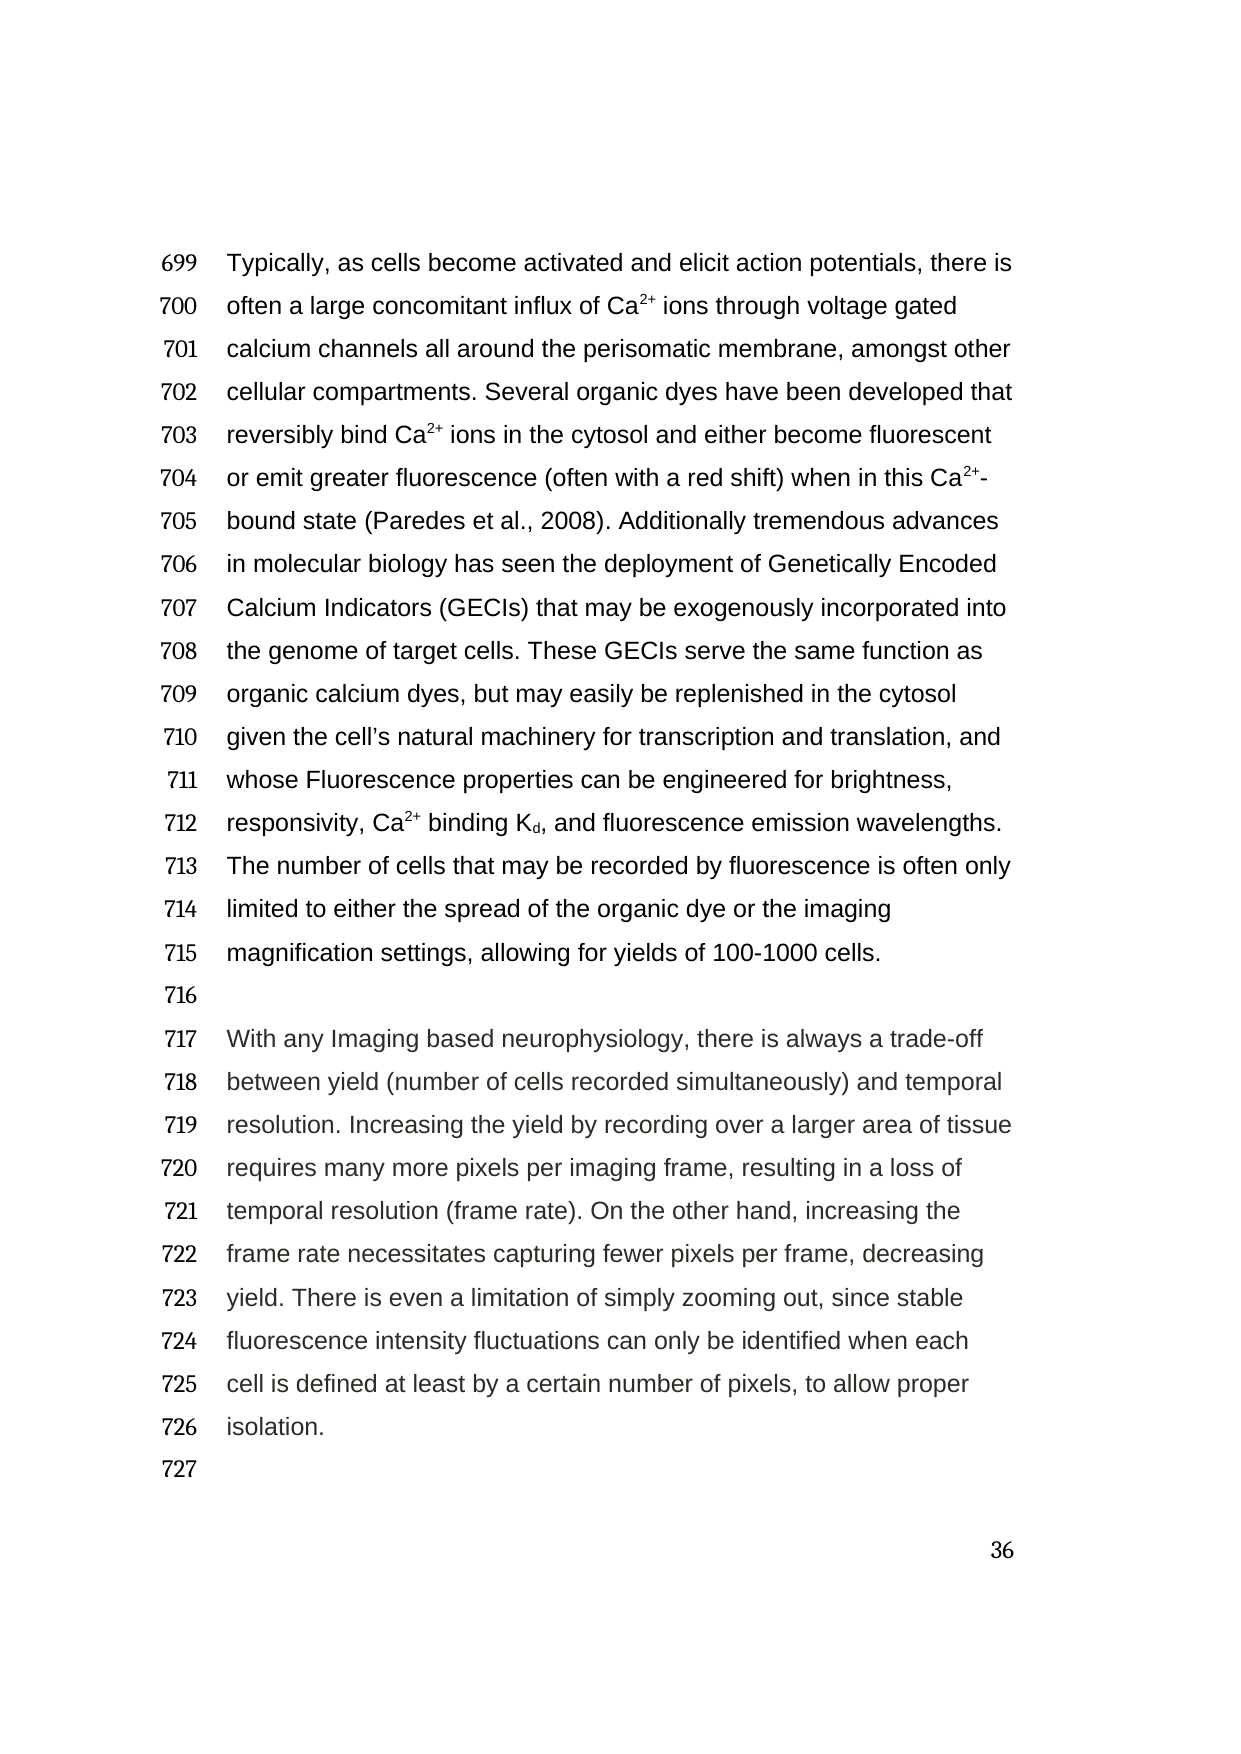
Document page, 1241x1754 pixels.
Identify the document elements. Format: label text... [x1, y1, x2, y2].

text With any Imaging based neurophysiology, there is always a trade-off between yield (number of cells recorded simultaneously) and temporal resolution. Increasing the yield by recording over a larger area of tissue requires many more pixels per imaging frame, resulting in a loss of temporal resolution (frame rate). On the other hand, increasing the frame rate necessitates capturing fewer pixels per frame, decreasing yield. There is even a limitation of simply zooming out, since stable fluorescence intensity fluctuations can only be identified when each cell is defined at least by a certain number of pixels, to allow proper isolation. [226, 1024, 1014, 1441]
text Typically, as cells become activated and elicit action potentials, there is often a large concomitant influx of Ca2+ ions through voltage gated calcium channels all around the perisomatic membrane, amongst other cellular compartments. Several organic dyes have been developed that reversibly bind Ca2+ ions in the cytosol and either become fluorescent or emit greater fluorescence (often with a red shift) when in this Ca2+-bound state (Paredes et al., 2008)⁠. Additionally tremendous advances in molecular biology has seen the deployment of Genetically Encoded Calcium Indicators (GECIs) that may be exogenously incorporated into the genome of target cells. These GECIs serve the same function as organic calcium dyes, but may easily be replenished in the cytosol given the cell’s natural machinery for transcription and translation, and whose Fluorescence properties can be engineered for brightness, responsivity, Ca2+ binding Kd, and fluorescence emission wavelengths. The number of cells that may be recorded by fluorescence is often only limited to either the spread of the organic dye or the imaging magnification settings, allowing for yields of 100-1000 cells. [226, 248, 1014, 966]
